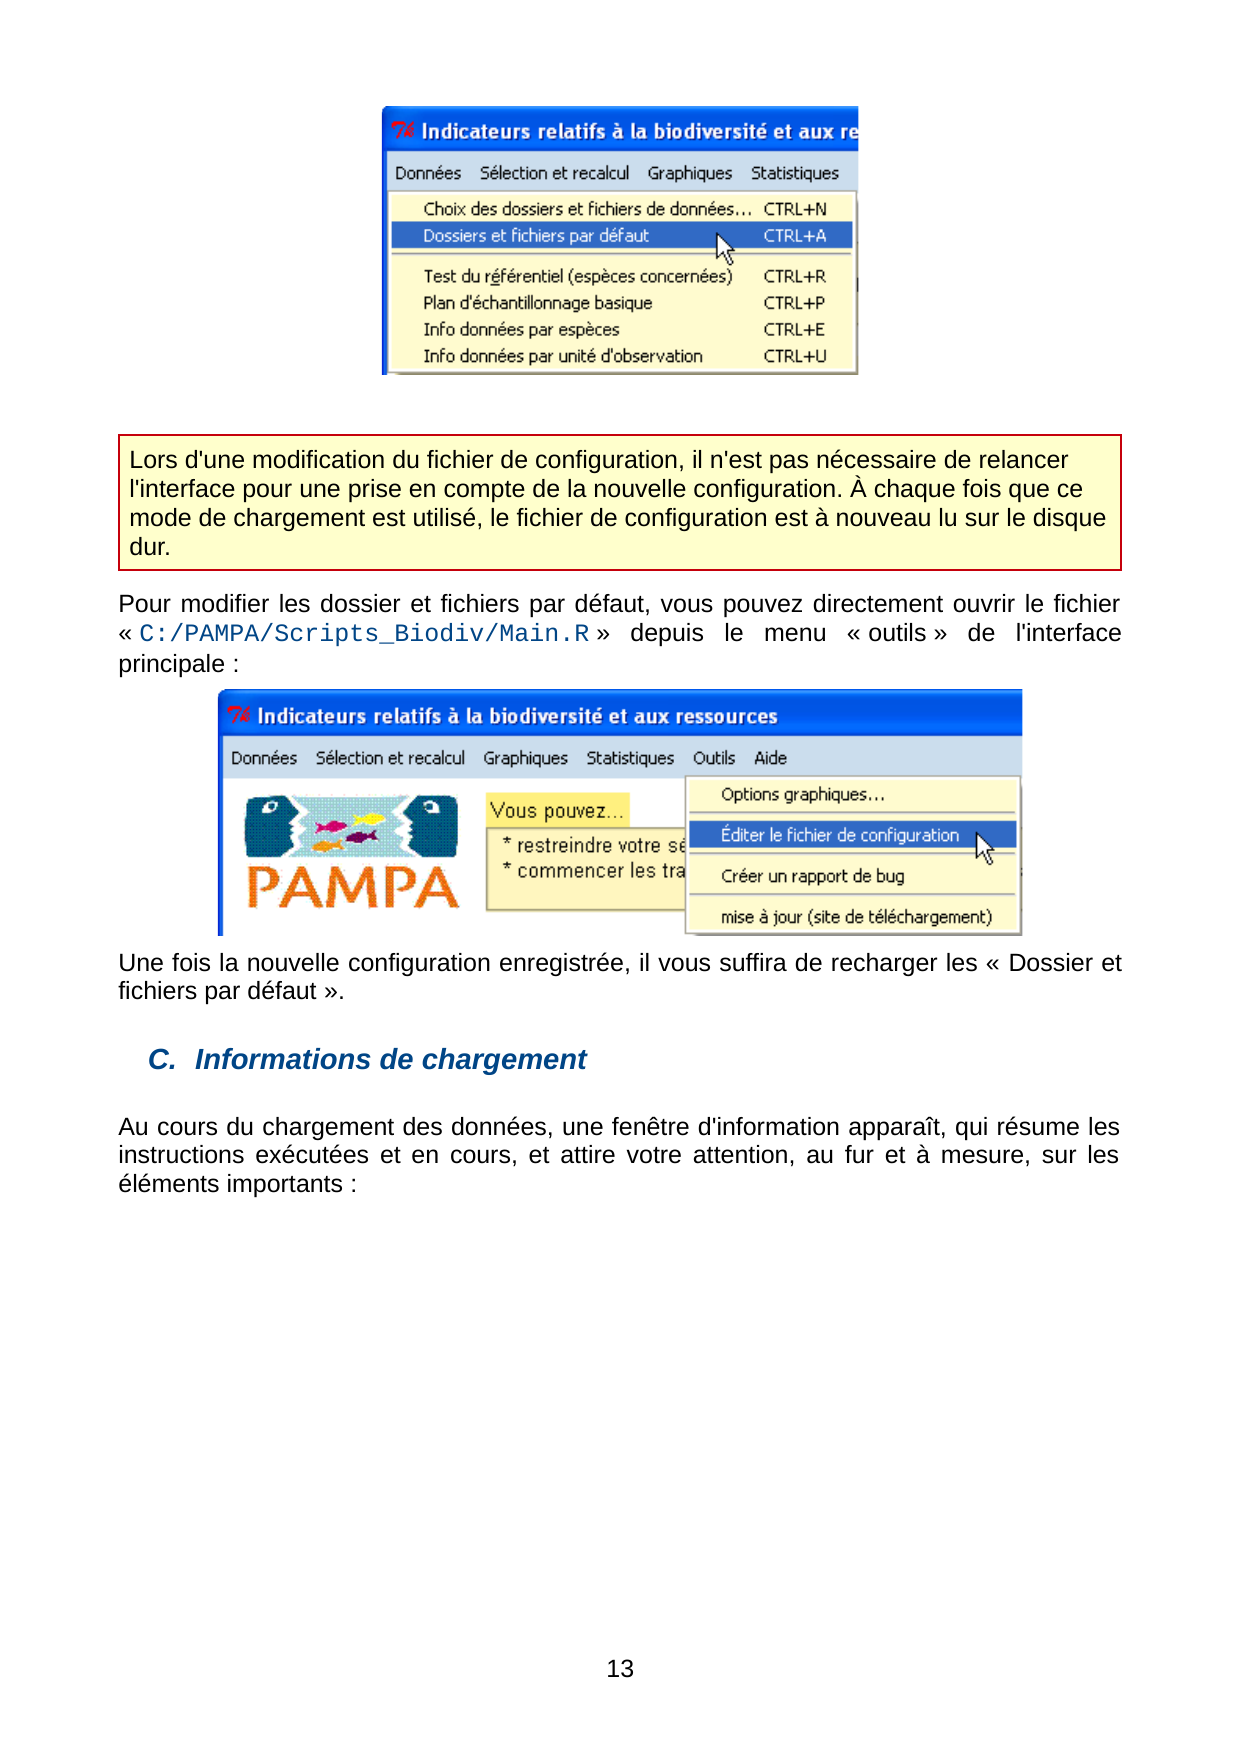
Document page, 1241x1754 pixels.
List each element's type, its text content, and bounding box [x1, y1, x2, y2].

text Au cours du chargement des données, une fenêtre d'information apparaît, qui résume les instructions exécutées et en cours, et attire votre attention, au fur et à mesure, sur les éléments importants : [118, 1112, 1122, 1198]
text Pour modifier les dossier et fichiers par défaut, vous pouvez directement ouvrir le fichier « C:/PAMPA/Scripts_Biodiv/Main.R » depuis le menu « outils » de l'interface principale : [118, 589, 1122, 677]
picture [217, 689, 1023, 936]
subtitle Informations de chargement [148, 1042, 1122, 1076]
text Lors d'une modification du fichier de configuration, il n'est pas nécessaire de relancer l'interface pour une prise en compte de la nouvelle configuration. À chaque fois que ce mode de chargement est utilisé, le fichier de configuration est à nouveau lu sur le disque dur. [120, 436, 1120, 569]
picture [381, 106, 859, 375]
text Une fois la nouvelle configuration enregistrée, il vous suffira de recharger les « Dossier et fichiers par défaut ». [118, 947, 1122, 1005]
